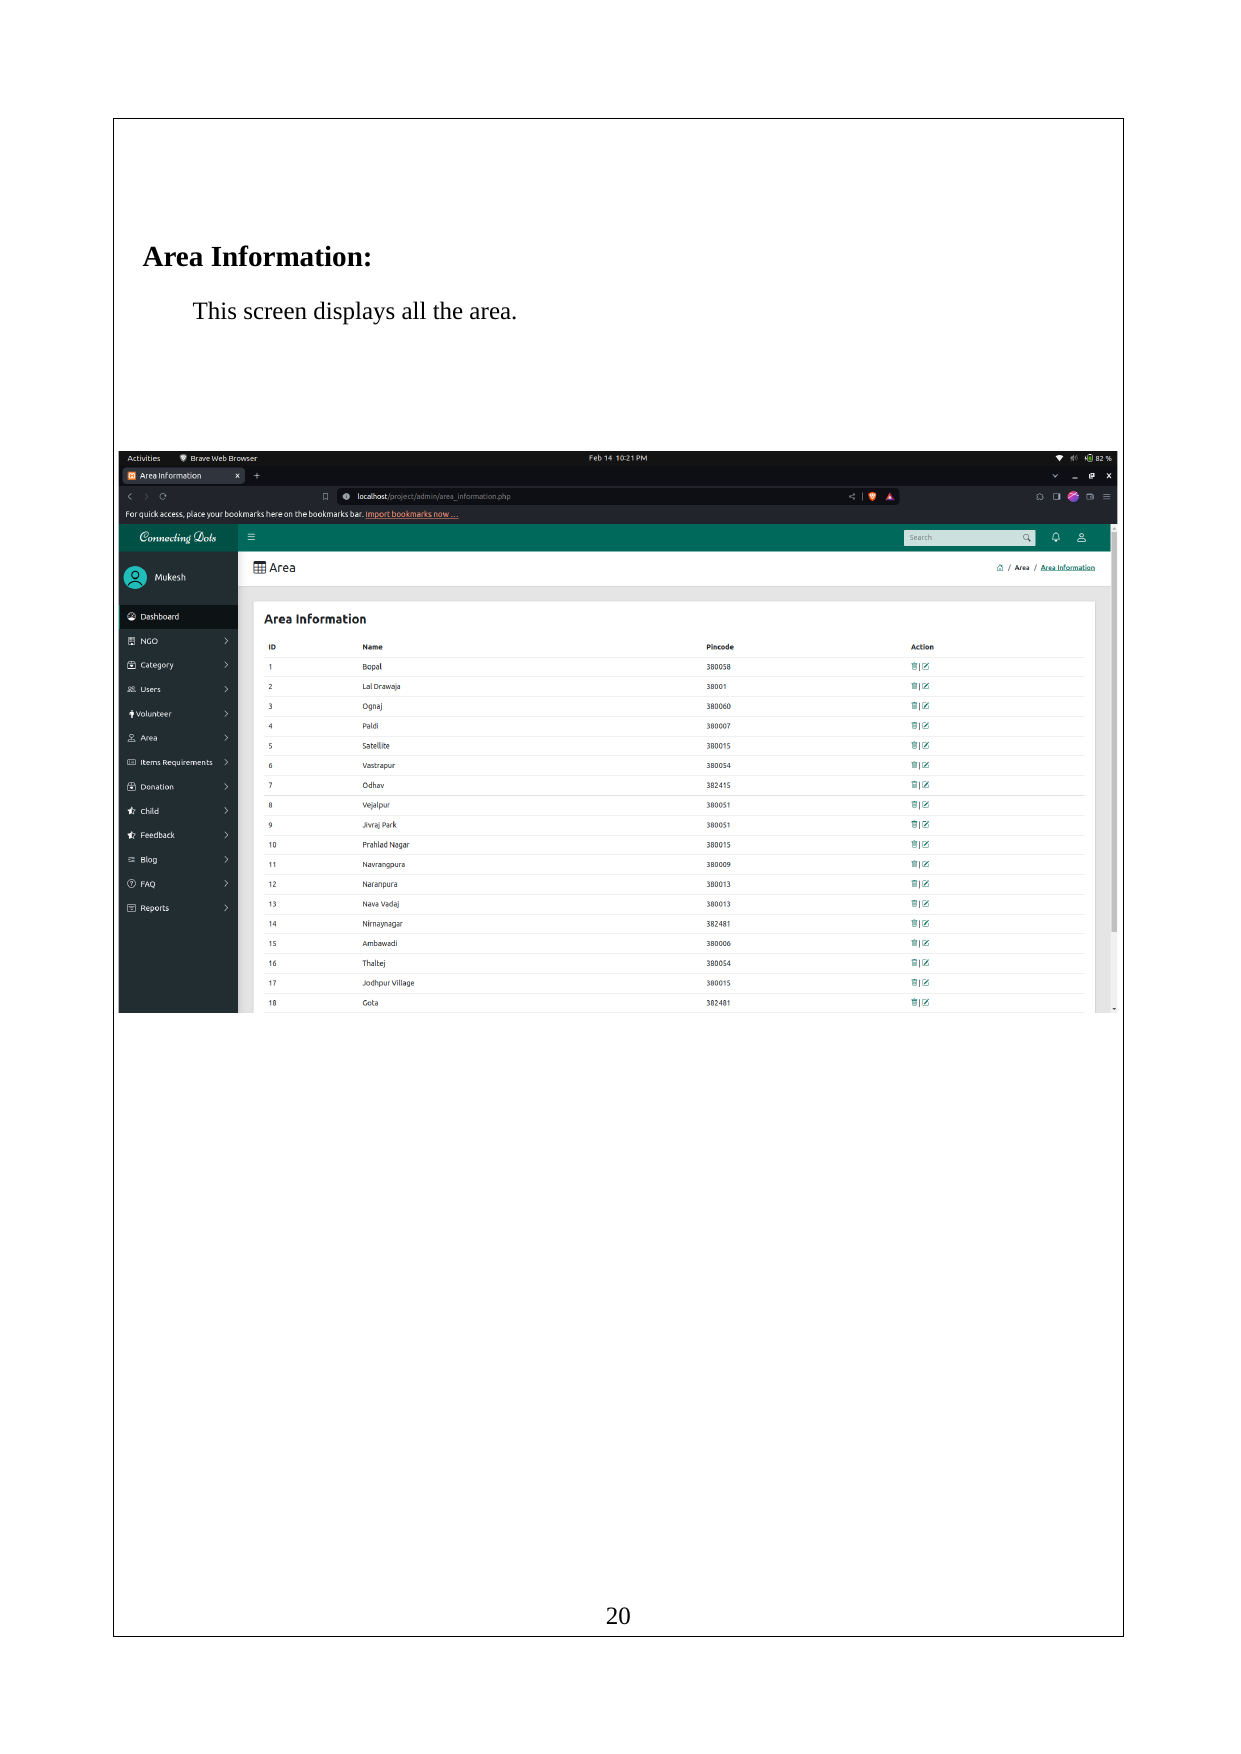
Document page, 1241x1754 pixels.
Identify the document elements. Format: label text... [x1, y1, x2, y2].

text Area Information: [142, 239, 1094, 272]
picture [118, 451, 1118, 1013]
text This screen displays all the area. [142, 296, 1094, 325]
